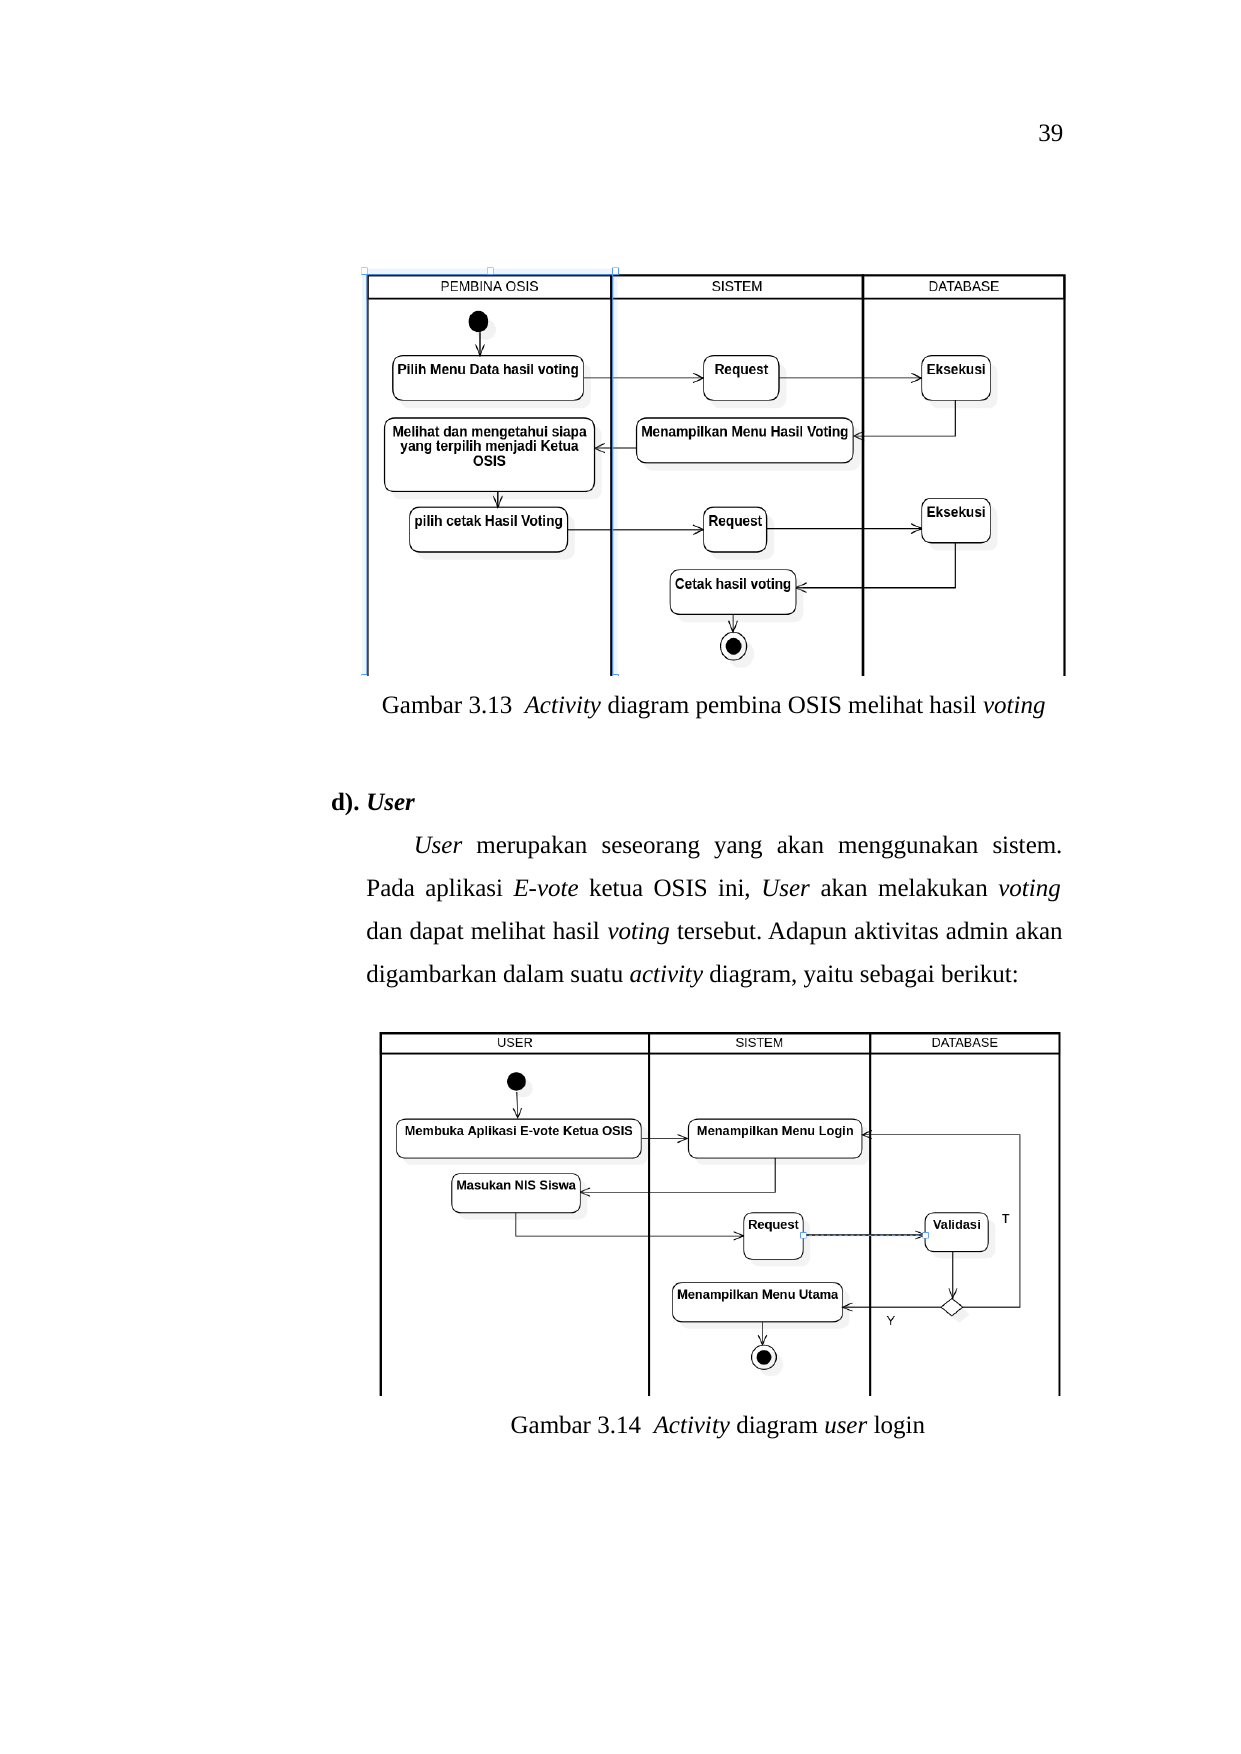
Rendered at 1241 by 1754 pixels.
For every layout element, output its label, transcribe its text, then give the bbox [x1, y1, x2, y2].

picture [372, 1027, 1063, 1396]
text User merupakan seseorang yang akan menggunakan sistem. Pada aplikasi E-vote ketua OSIS ini, User akan melakukan voting dan dapat melihat hasil voting tersebut. Adapun aktivitas admin akan digambarkan dalam suatu activity diagram, yaitu sebagai berikut: [366, 830, 1063, 988]
list Gambar 3.13 Activity diagram pembina OSIS melihat hasil voting [331, 265, 1063, 719]
list User [331, 787, 1063, 816]
text Gambar 3.14 Activity diagram user login [366, 1249, 1063, 1438]
picture [361, 267, 1069, 676]
